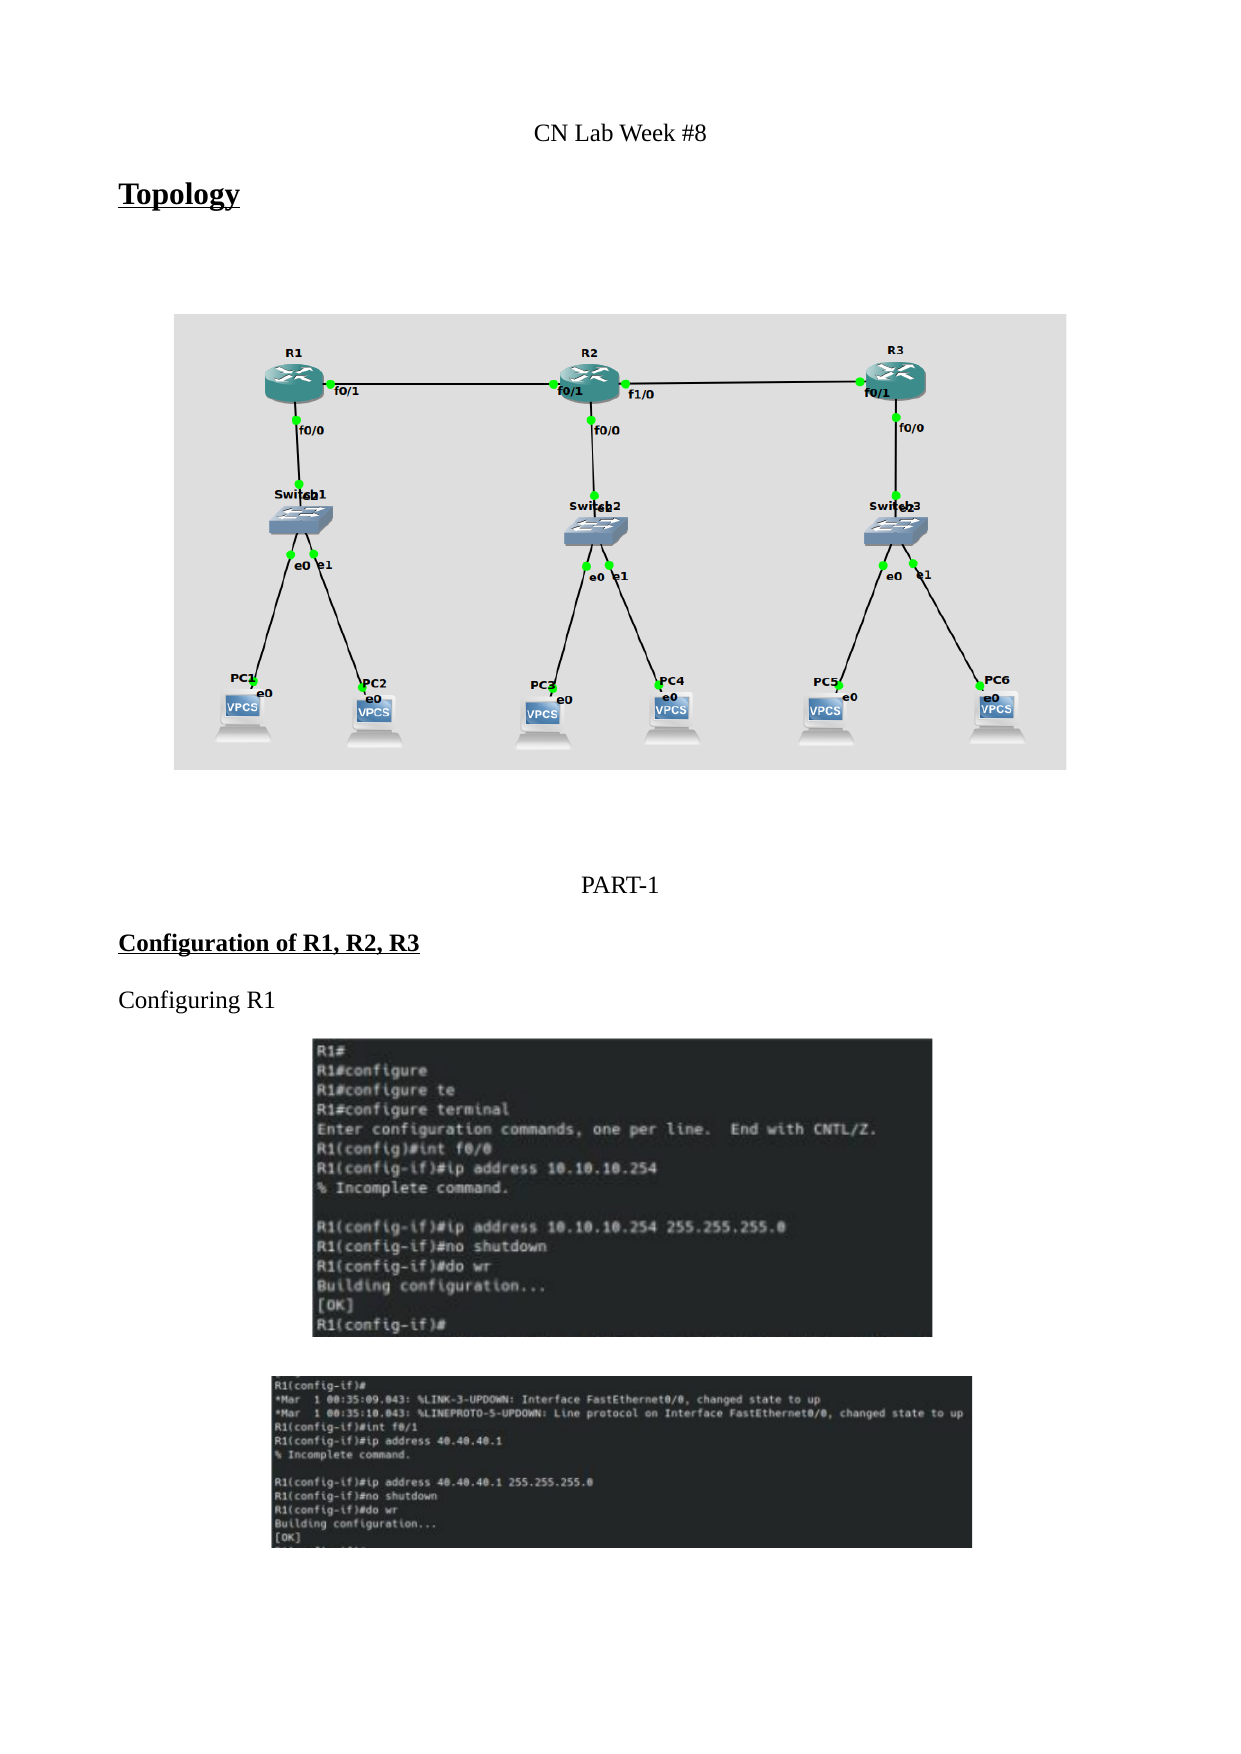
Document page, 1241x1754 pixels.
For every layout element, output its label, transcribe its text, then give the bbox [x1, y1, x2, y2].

text Configuration of R1, R2, R3 [118, 928, 1122, 956]
text PART-1 [118, 870, 1122, 899]
picture [173, 314, 1067, 770]
picture [307, 1036, 523, 1238]
text CN Lab Week #8 [118, 118, 1122, 147]
picture [268, 1376, 631, 1548]
text Topology [118, 176, 1122, 212]
text Configuring R1 [118, 985, 1122, 1014]
